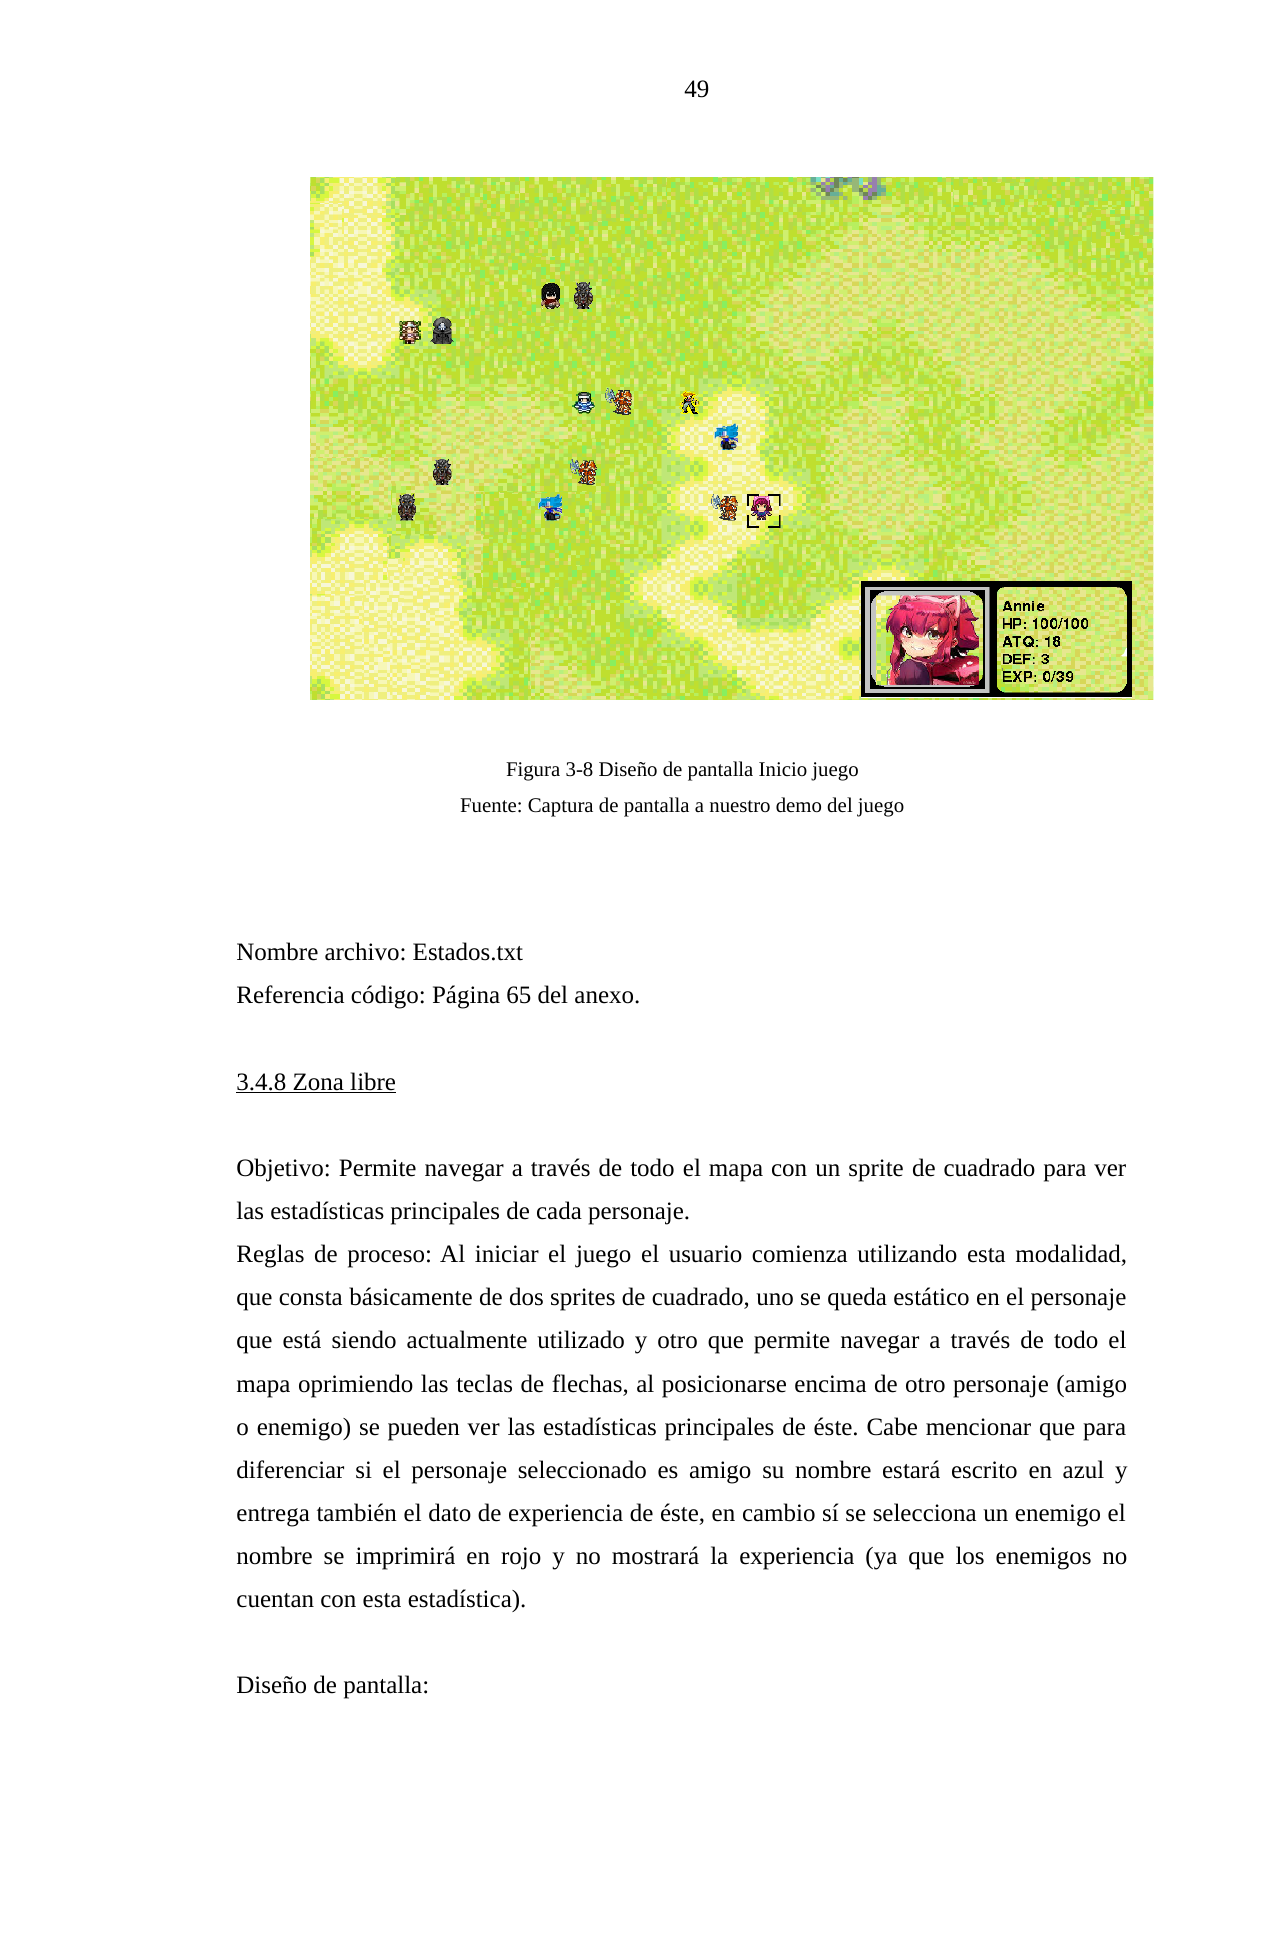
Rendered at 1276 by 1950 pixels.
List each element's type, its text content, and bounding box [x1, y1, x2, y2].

text Nombre archivo: Estados.txt [236, 937, 1128, 966]
text Figura 3-8 Diseño de pantalla Inicio juego [236, 757, 1128, 781]
text Objetivo: Permite navegar a través de todo el mapa con un sprite de cuadrado para ver las estadísticas principales de cada personaje. [236, 1153, 1128, 1225]
text Referencia código: Página 65 del anexo. [236, 981, 1128, 1009]
text Reglas de proceso: Al iniciar el juego el usuario comienza utilizando esta modalidad, que consta básicamente de dos sprites de cuadrado, uno se queda estático en el personaje que está siendo actualmente utilizado y otro que permite navegar a través de todo el mapa oprimiendo las teclas de flechas, al posicionarse encima de otro personaje (amigo o enemigo) se pueden ver las estadísticas principales de éste. Cabe mencionar que para diferenciar si el personaje seleccionado es amigo su nombre estará escrito en azul y entrega también el dato de experiencia de éste, en cambio sí se selecciona un enemigo el nombre se imprimirá en rojo y no mostrará la experiencia (ya que los enemigos no cuentan con esta estadística). [236, 1239, 1128, 1613]
text Diseño de pantalla: [236, 1671, 1128, 1699]
subtitle 3.4.8 Zona libre [236, 1067, 1128, 1096]
text Fuente: Captura de pantalla a nuestro demo del juego [236, 793, 1128, 817]
